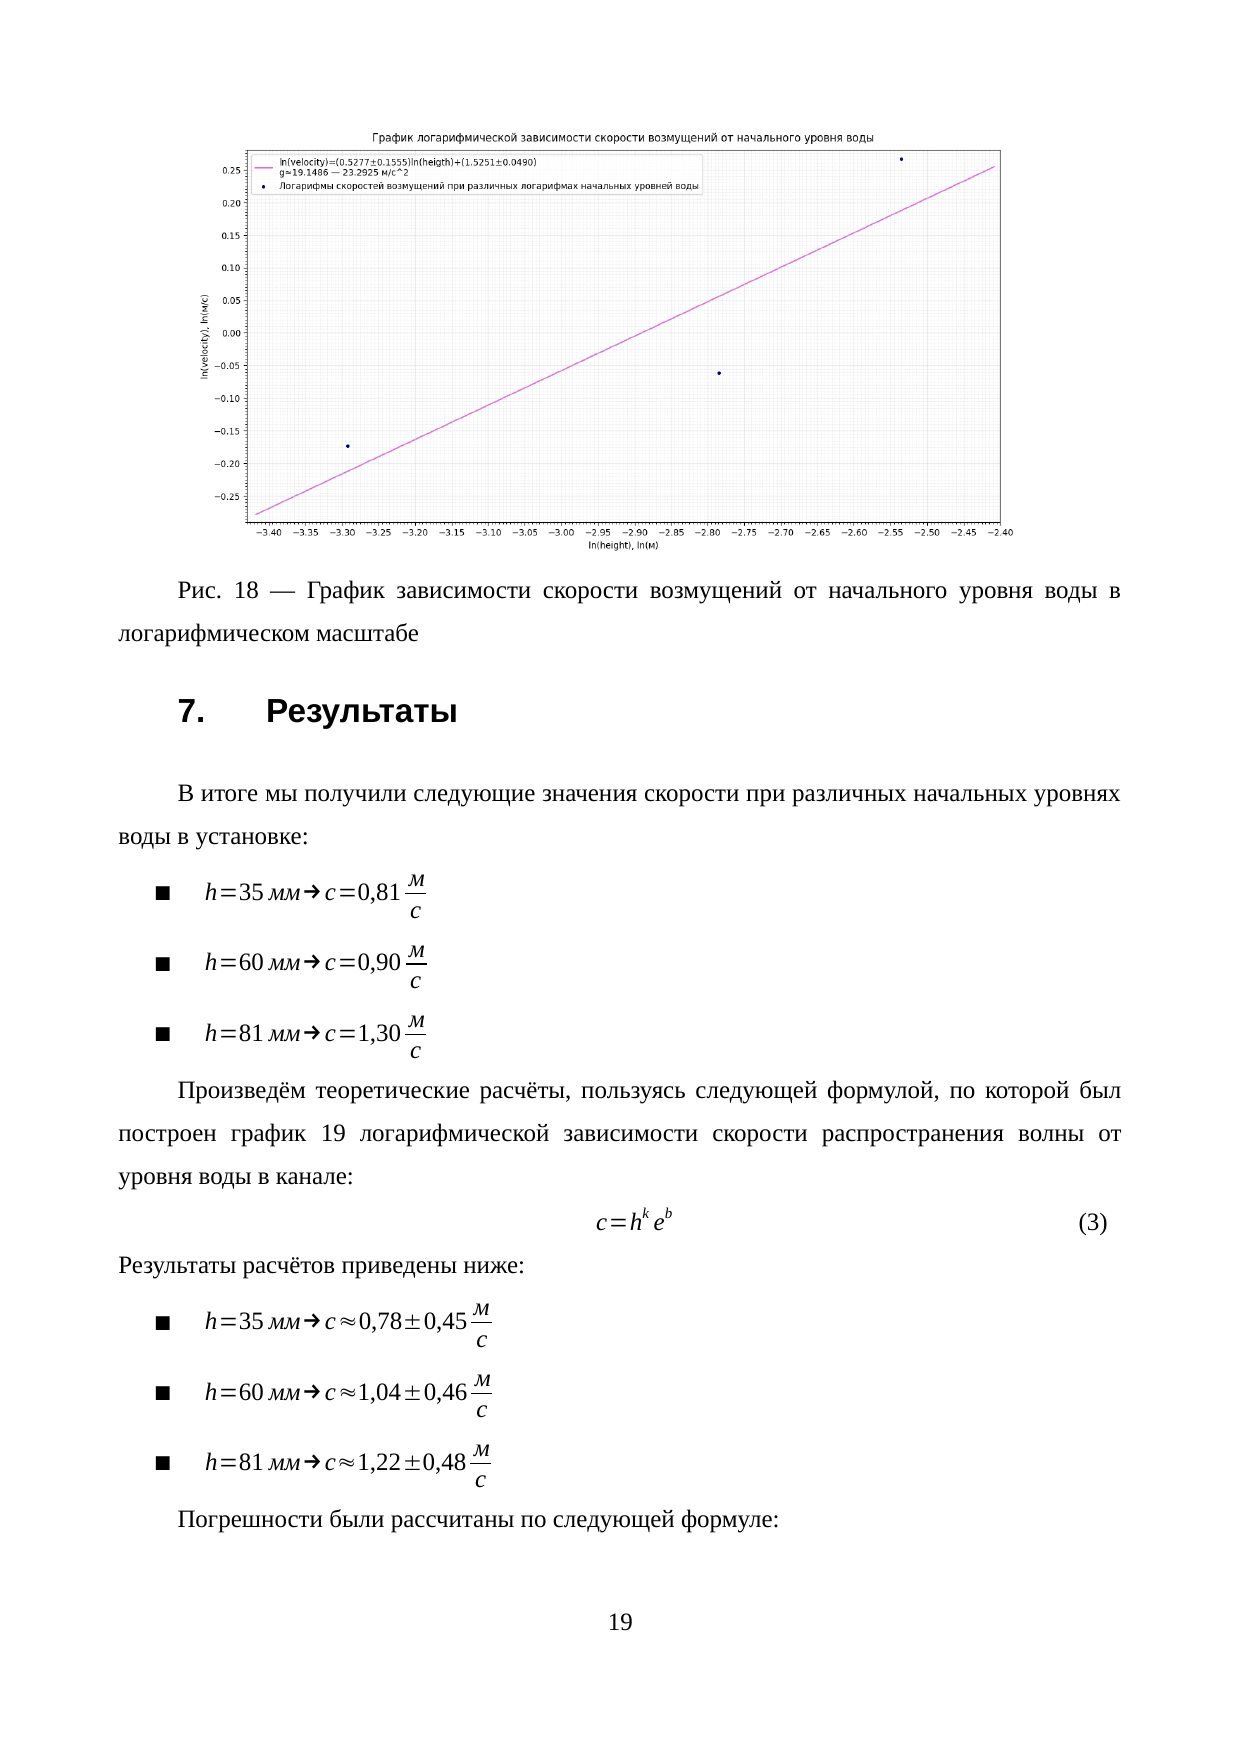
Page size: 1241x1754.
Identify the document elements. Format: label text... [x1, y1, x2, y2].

subtitle Результаты [118, 691, 1122, 729]
text Рис. 18 — График зависимости скорости возмущений от начального уровня воды в логарифмическом масштабе [118, 575, 1122, 647]
picture [177, 118, 1034, 561]
text Погрешности были рассчитаны по следующей формуле: [118, 1504, 1122, 1533]
text Результаты расчётов приведены ниже: [118, 1250, 1122, 1279]
text В итоге мы получили следующие значения скорости при различных начальных уровнях воды в установке: [118, 778, 1122, 850]
text Произведём теоретические расчёты, пользуясь следующей формулой, по которой был построен график 19 логарифмической зависимости скорости распространения волны от уровня воды в канале: [118, 1075, 1122, 1190]
text (3) [118, 1204, 1122, 1236]
